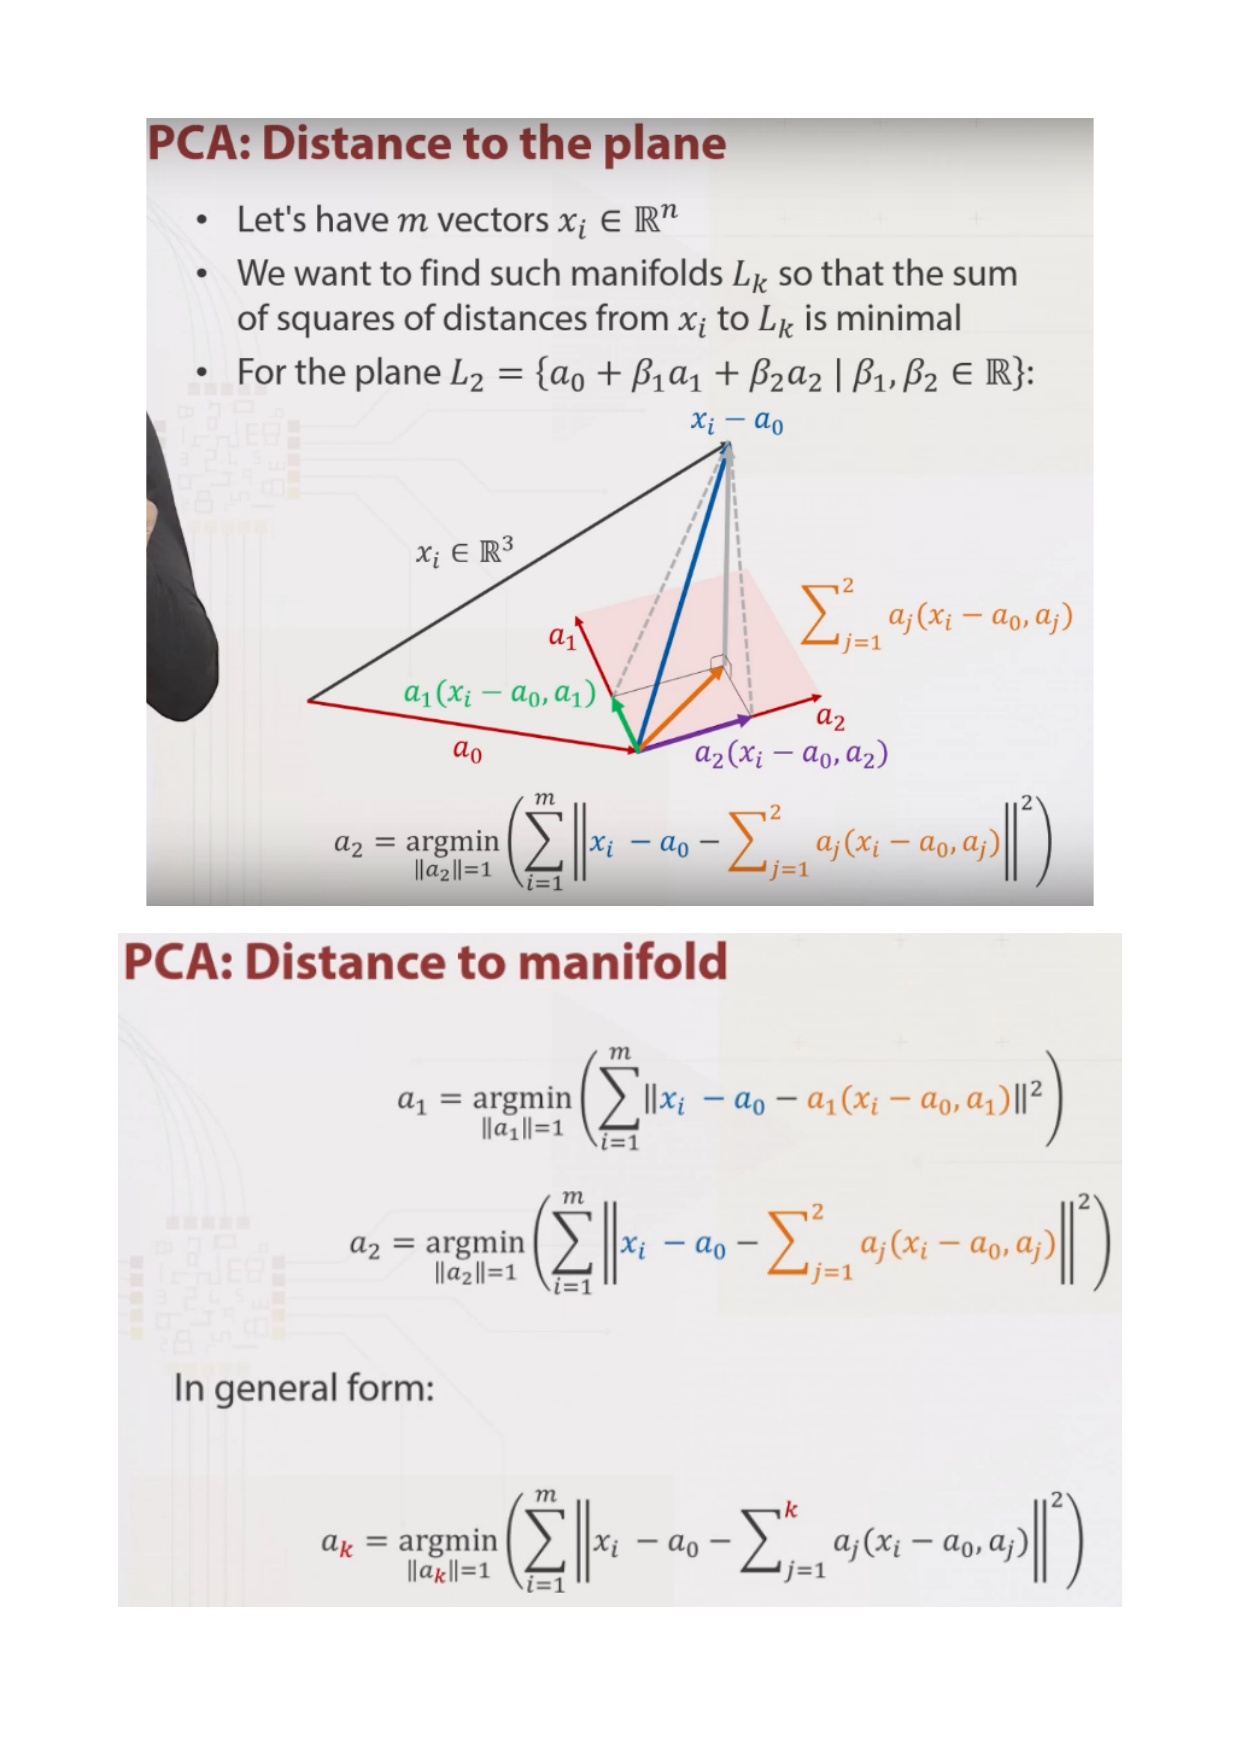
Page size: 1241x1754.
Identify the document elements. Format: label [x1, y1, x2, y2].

picture [118, 933, 1123, 1607]
picture [146, 118, 1094, 906]
